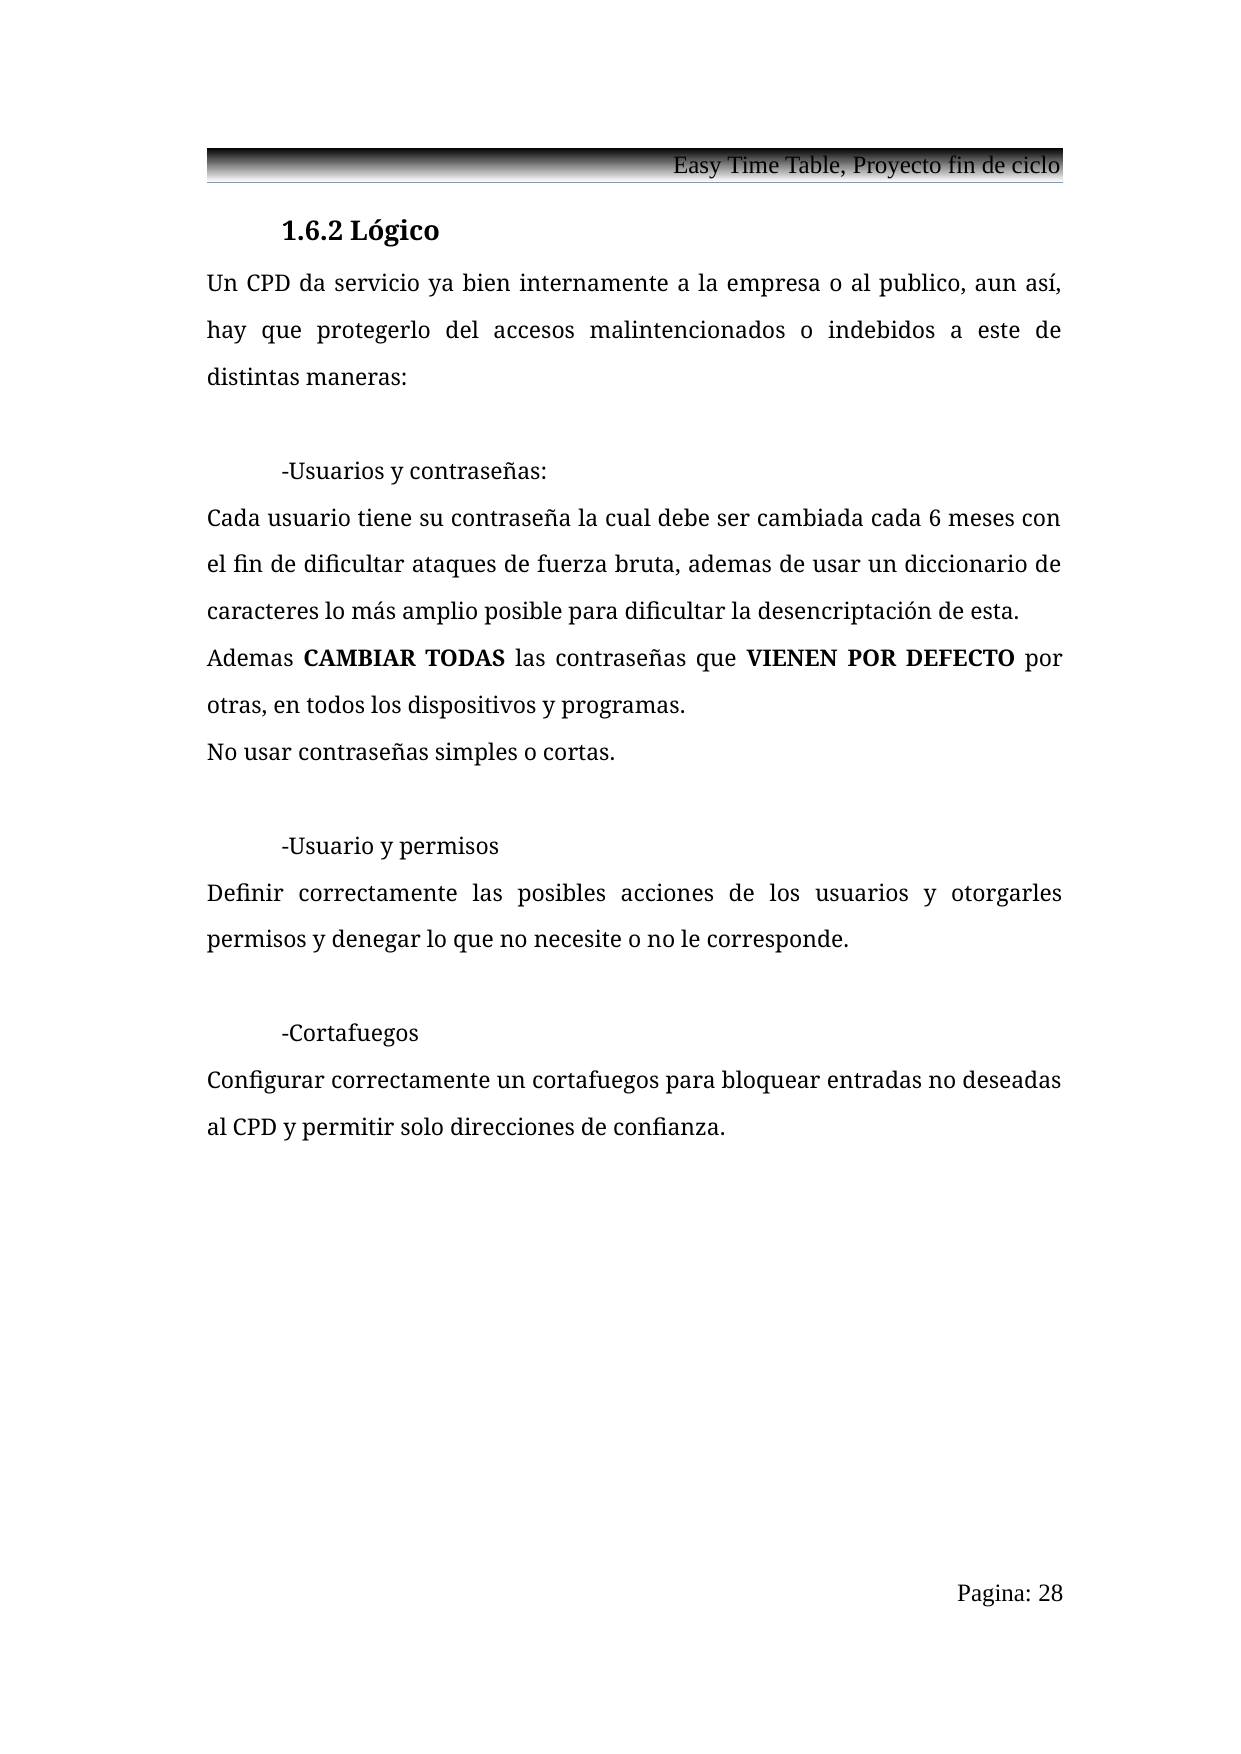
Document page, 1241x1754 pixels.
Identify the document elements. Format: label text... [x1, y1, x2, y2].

text -Usuario y permisos [207, 829, 1063, 861]
text Cada usuario tiene su contraseña la cual debe ser cambiada cada 6 meses con el fin de dificultar ataques de fuerza bruta, ademas de usar un diccionario de caracteres lo más amplio posible para dificultar la desencriptación de esta. [207, 501, 1063, 626]
text Definir correctamente las posibles acciones de los usuarios y otorgarles permisos y denegar lo que no necesite o no le corresponde. [207, 876, 1063, 954]
text Ademas CAMBIAR TODAS las contraseñas que VIENEN POR DEFECTO por otras, en todos los dispositivos y programas. [207, 642, 1063, 720]
text No usar contraseñas simples o cortas. [207, 736, 1063, 767]
text Un CPD da servicio ya bien internamente a la empresa o al publico, aun así, hay que protegerlo del accesos malintencionados o indebidos a este de distintas maneras: [207, 267, 1063, 392]
text 1.6.2 Lógico [207, 212, 1063, 249]
text Configurar correctamente un cortafuegos para bloquear entradas no deseadas al CPD y permitir solo direcciones de confianza. [207, 1064, 1063, 1142]
text -Usuarios y contraseñas: [207, 454, 1063, 486]
text -Cortafuegos [207, 1017, 1063, 1048]
